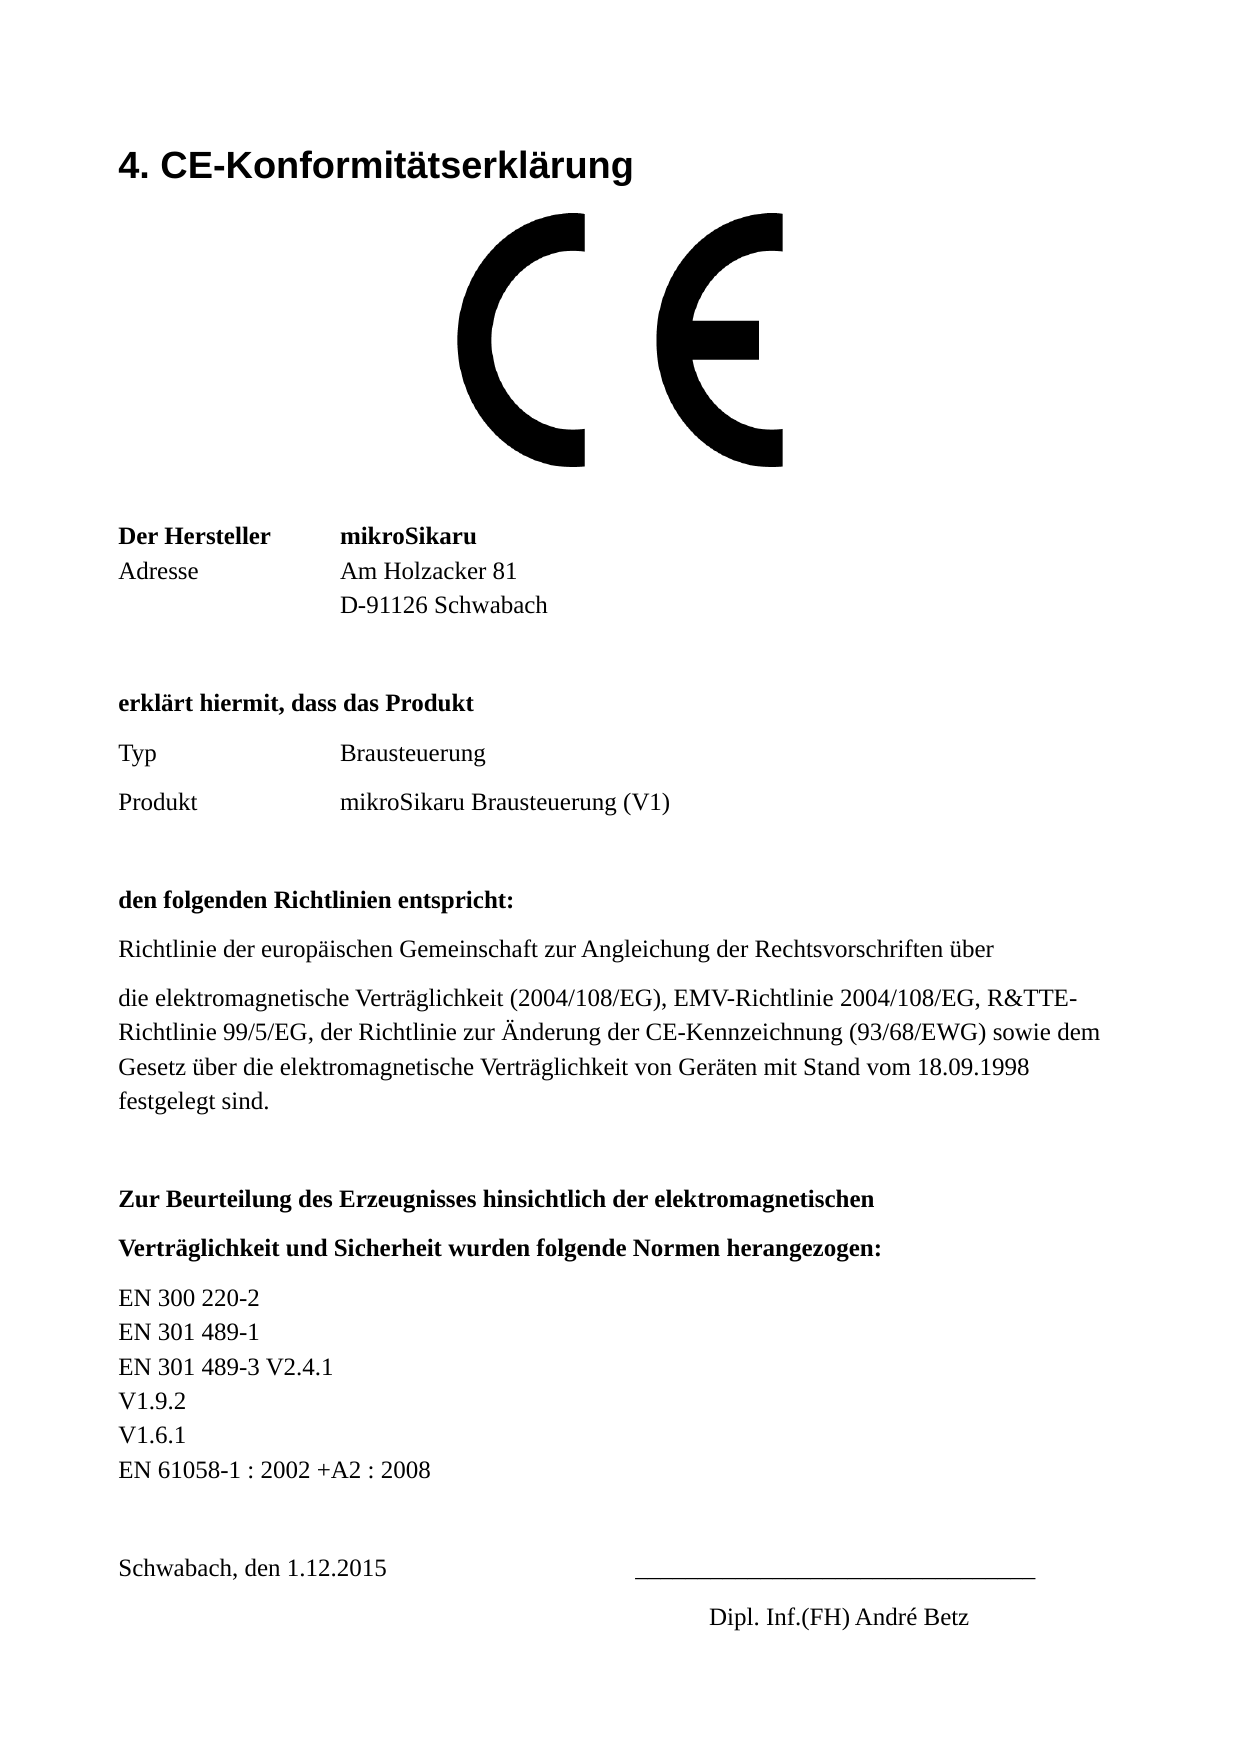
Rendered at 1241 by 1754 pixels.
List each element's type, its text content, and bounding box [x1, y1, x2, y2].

text erklärt hiermit, dass das Produkt [118, 688, 1122, 717]
text EN 300 220-2 EN 301 489-1 EN 301 489-3 V2.4.1 V1.9.2 V1.6.1 EN 61058-1 : 2002 +A2 : 2008 [118, 1283, 1122, 1484]
text Schwabach, den 1.12.2015 ________________________________ [118, 1553, 1122, 1582]
text Der Hersteller mikroSikaru Adresse Am Holzacker 81 D-91126 Schwabach [118, 521, 1122, 619]
text Richtlinie der europäischen Gemeinschaft zur Angleichung der Rechtsvorschriften über [118, 934, 1122, 963]
text Verträglichkeit und Sicherheit wurden folgende Normen herangezogen: [118, 1233, 1122, 1262]
picture [457, 213, 783, 467]
text Produkt mikroSikaru Brausteuerung (V1) [118, 787, 1122, 815]
text Dipl. Inf.(FH) André Betz [118, 1602, 1122, 1631]
text den folgenden Richtlinien entspricht: [118, 885, 1122, 913]
text Typ Brausteuerung [118, 738, 1122, 766]
text Zur Beurteilung des Erzeugnisses hinsichtlich der elektromagnetischen [118, 1184, 1122, 1213]
text die elektromagnetische Verträglichkeit (2004/108/EG), EMV-Richtlinie 2004/108/EG, R&TTE-Richtlinie 99/5/EG, der Richtlinie zur Änderung der CE-Kennzeichnung (93/68/EWG) sowie dem Gesetz über die elektromagnetische Verträglichkeit von Geräten mit Stand vom 18.09.1998 festgelegt sind. [118, 983, 1122, 1115]
subtitle 4. CE-Konformitätserklärung [118, 143, 1122, 187]
